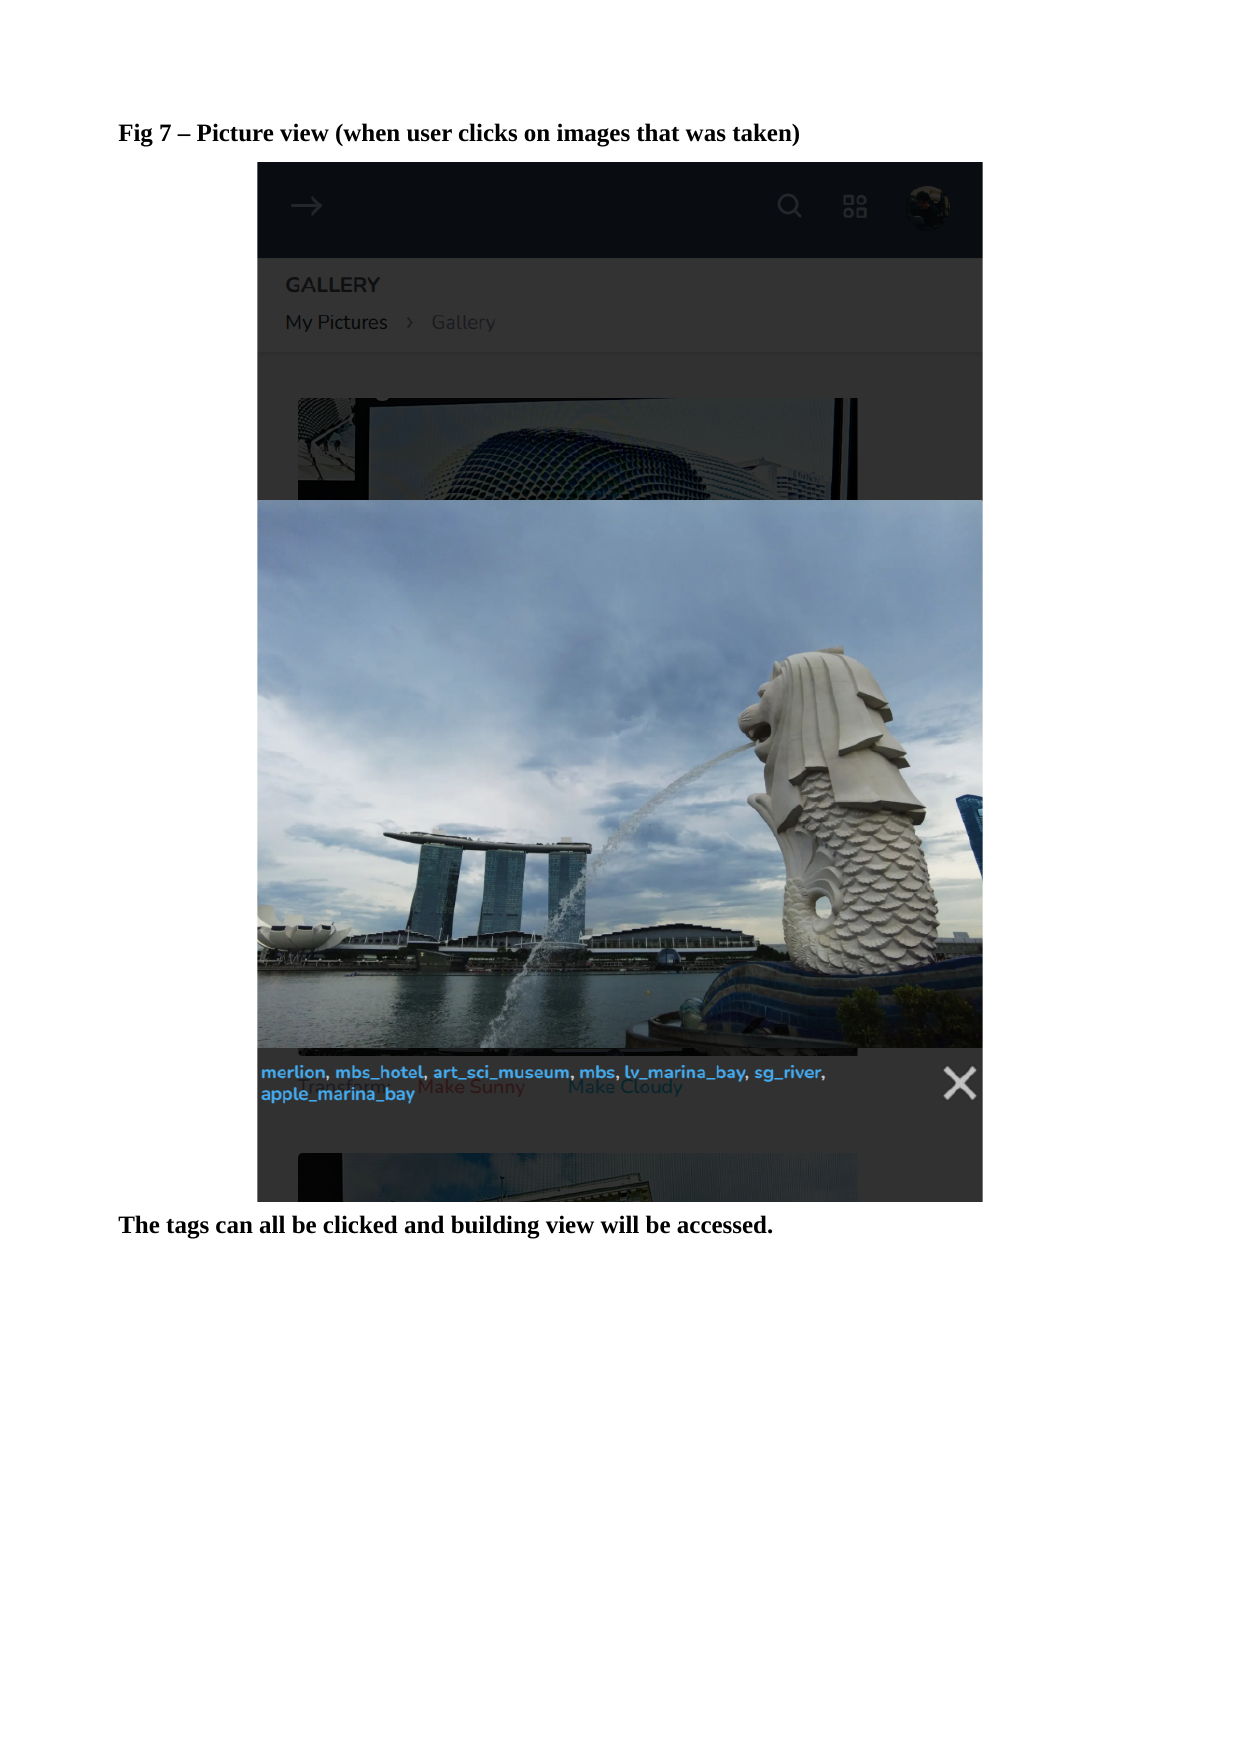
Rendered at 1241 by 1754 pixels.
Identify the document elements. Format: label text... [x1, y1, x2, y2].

text Fig 7 – Picture view (when user clicks on images that was taken) [118, 118, 1122, 147]
picture [257, 162, 983, 1202]
text The tags can all be clicked and building view will be accessed. [118, 1211, 1122, 1239]
